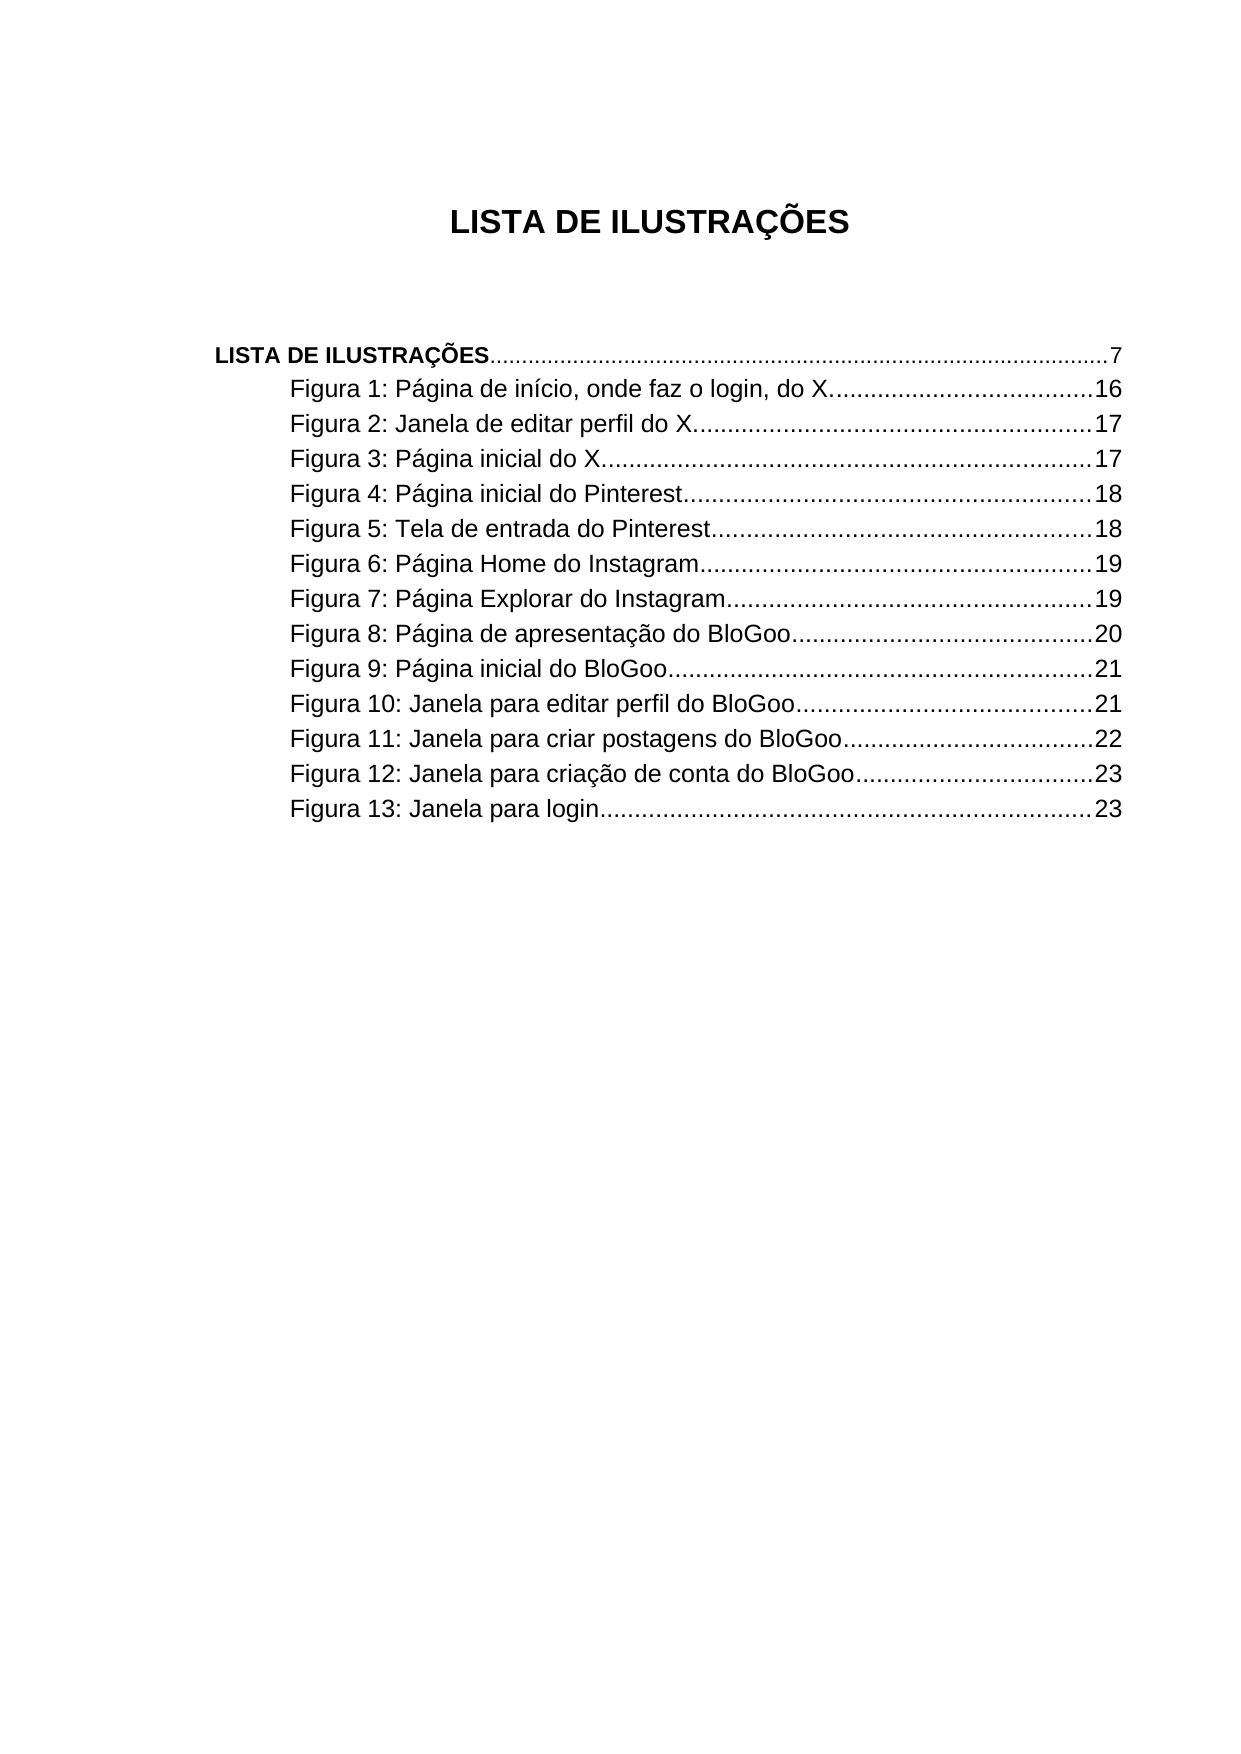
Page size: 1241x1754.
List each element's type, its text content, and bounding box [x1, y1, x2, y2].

text Figura 6: Página Home do Instagram 19 [289, 549, 1122, 578]
text Figura 12: Janela para criação de conta do BloGoo 23 [289, 759, 1122, 788]
text Figura 3: Página inicial do X. 17 [289, 444, 1122, 473]
subtitle LISTA DE ILUSTRAÇÕES [177, 202, 1122, 241]
text Figura 4: Página inicial do Pinterest 18 [289, 479, 1122, 508]
text Figura 2: Janela de editar perfil do X. 17 [289, 409, 1122, 438]
text Figura 5: Tela de entrada do Pinterest 18 [289, 514, 1122, 543]
text Figura 10: Janela para editar perfil do BloGoo 21 [289, 689, 1122, 718]
text Figura 13: Janela para login 23 [289, 794, 1122, 823]
text Figura 9: Página inicial do BloGoo 21 [289, 654, 1122, 683]
text Figura 7: Página Explorar do Instagram 19 [289, 584, 1122, 613]
text Figura 8: Página de apresentação do BloGoo 20 [289, 619, 1122, 648]
text Figura 11: Janela para criar postagens do BloGoo 22 [289, 724, 1122, 753]
text LISTA DE ILUSTRAÇÕES 7 [214, 342, 1122, 368]
text Figura 1: Página de início, onde faz o login, do X. 16 [289, 374, 1122, 403]
